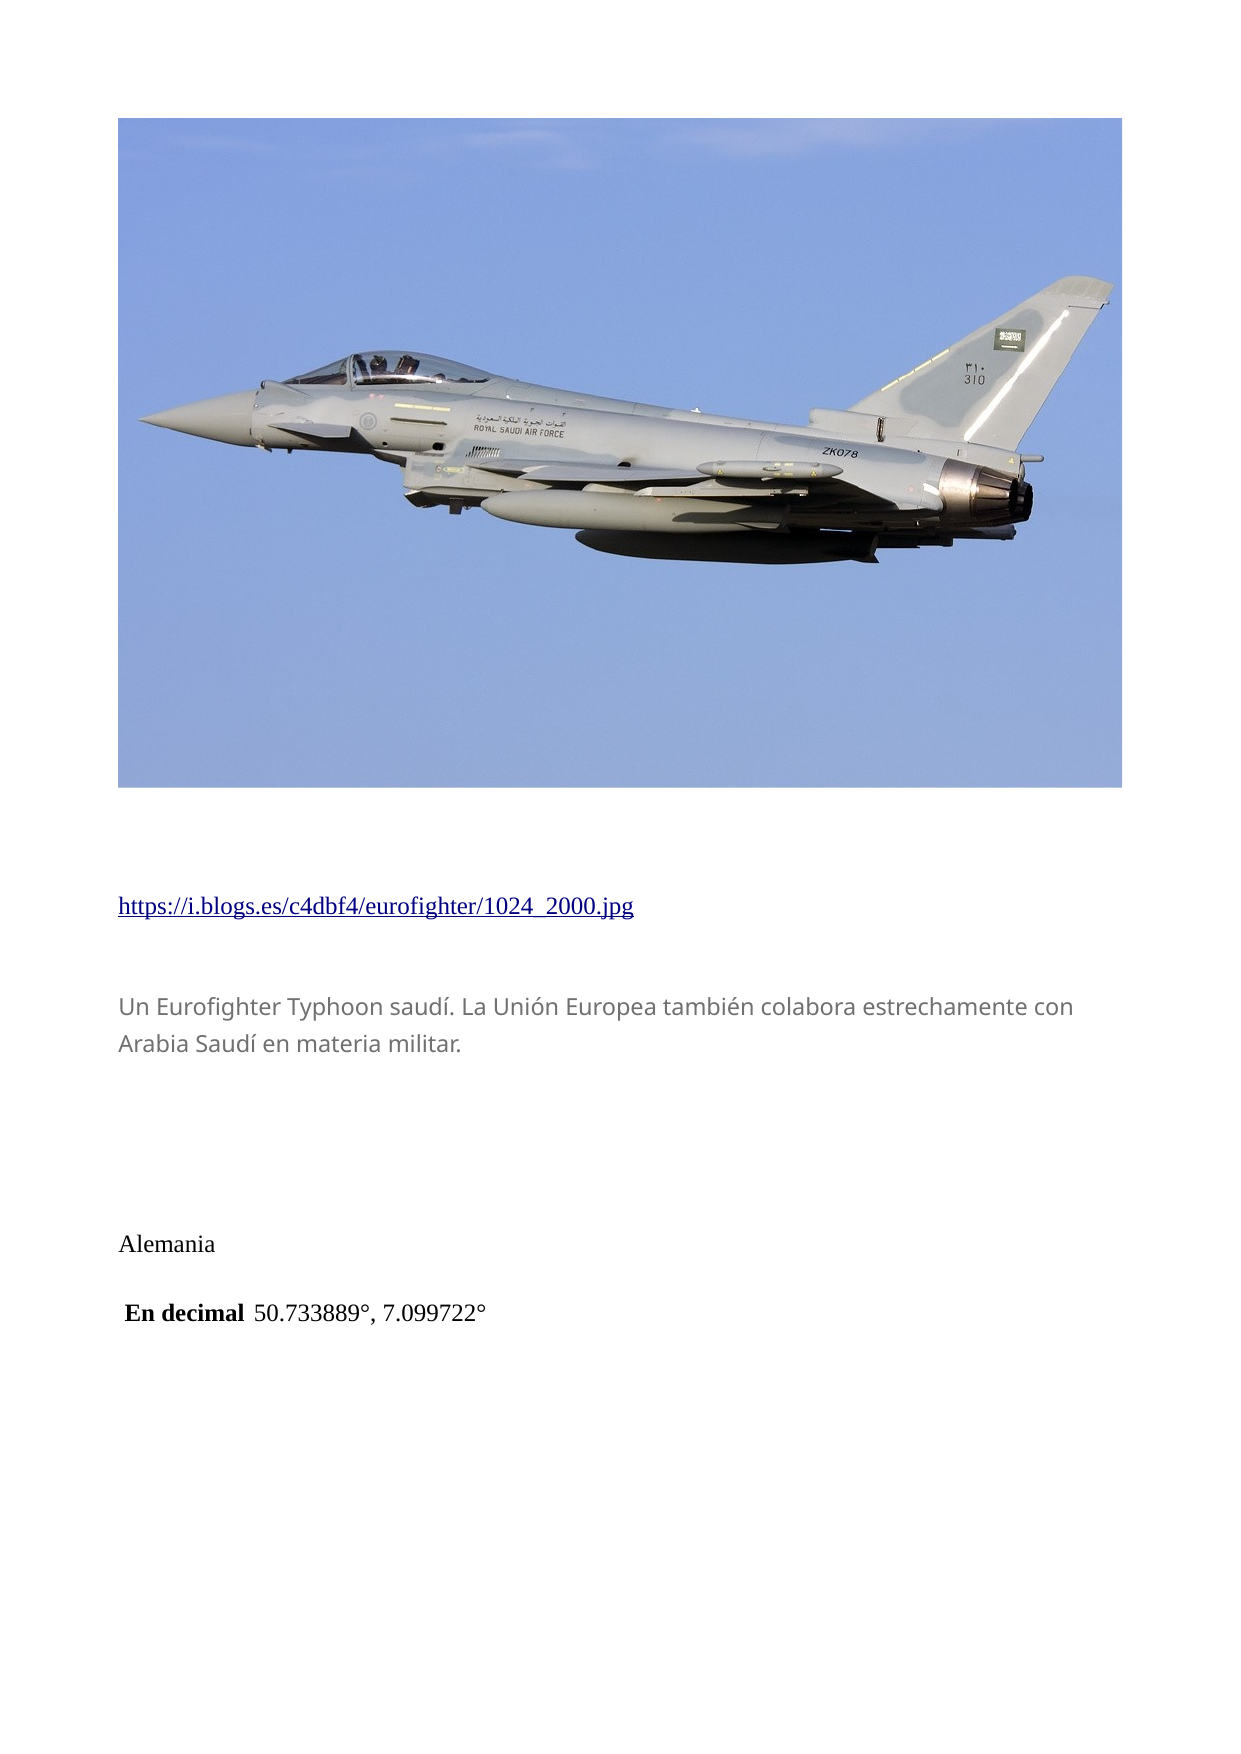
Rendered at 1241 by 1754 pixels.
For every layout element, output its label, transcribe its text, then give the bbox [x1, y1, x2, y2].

text Alemania [118, 1229, 1122, 1257]
table_header 50.733889°, 7.099722° [251, 1295, 498, 1329]
picture [118, 118, 1123, 788]
table_header En decimal [118, 1295, 251, 1329]
text https://i.blogs.es/c4dbf4/eurofighter/1024_2000.jpg [118, 891, 1122, 920]
text Un Eurofighter Typhoon saudí. La Unión Europea también colabora estrechamente con Arabia Saudí en materia militar. [118, 990, 1122, 1059]
